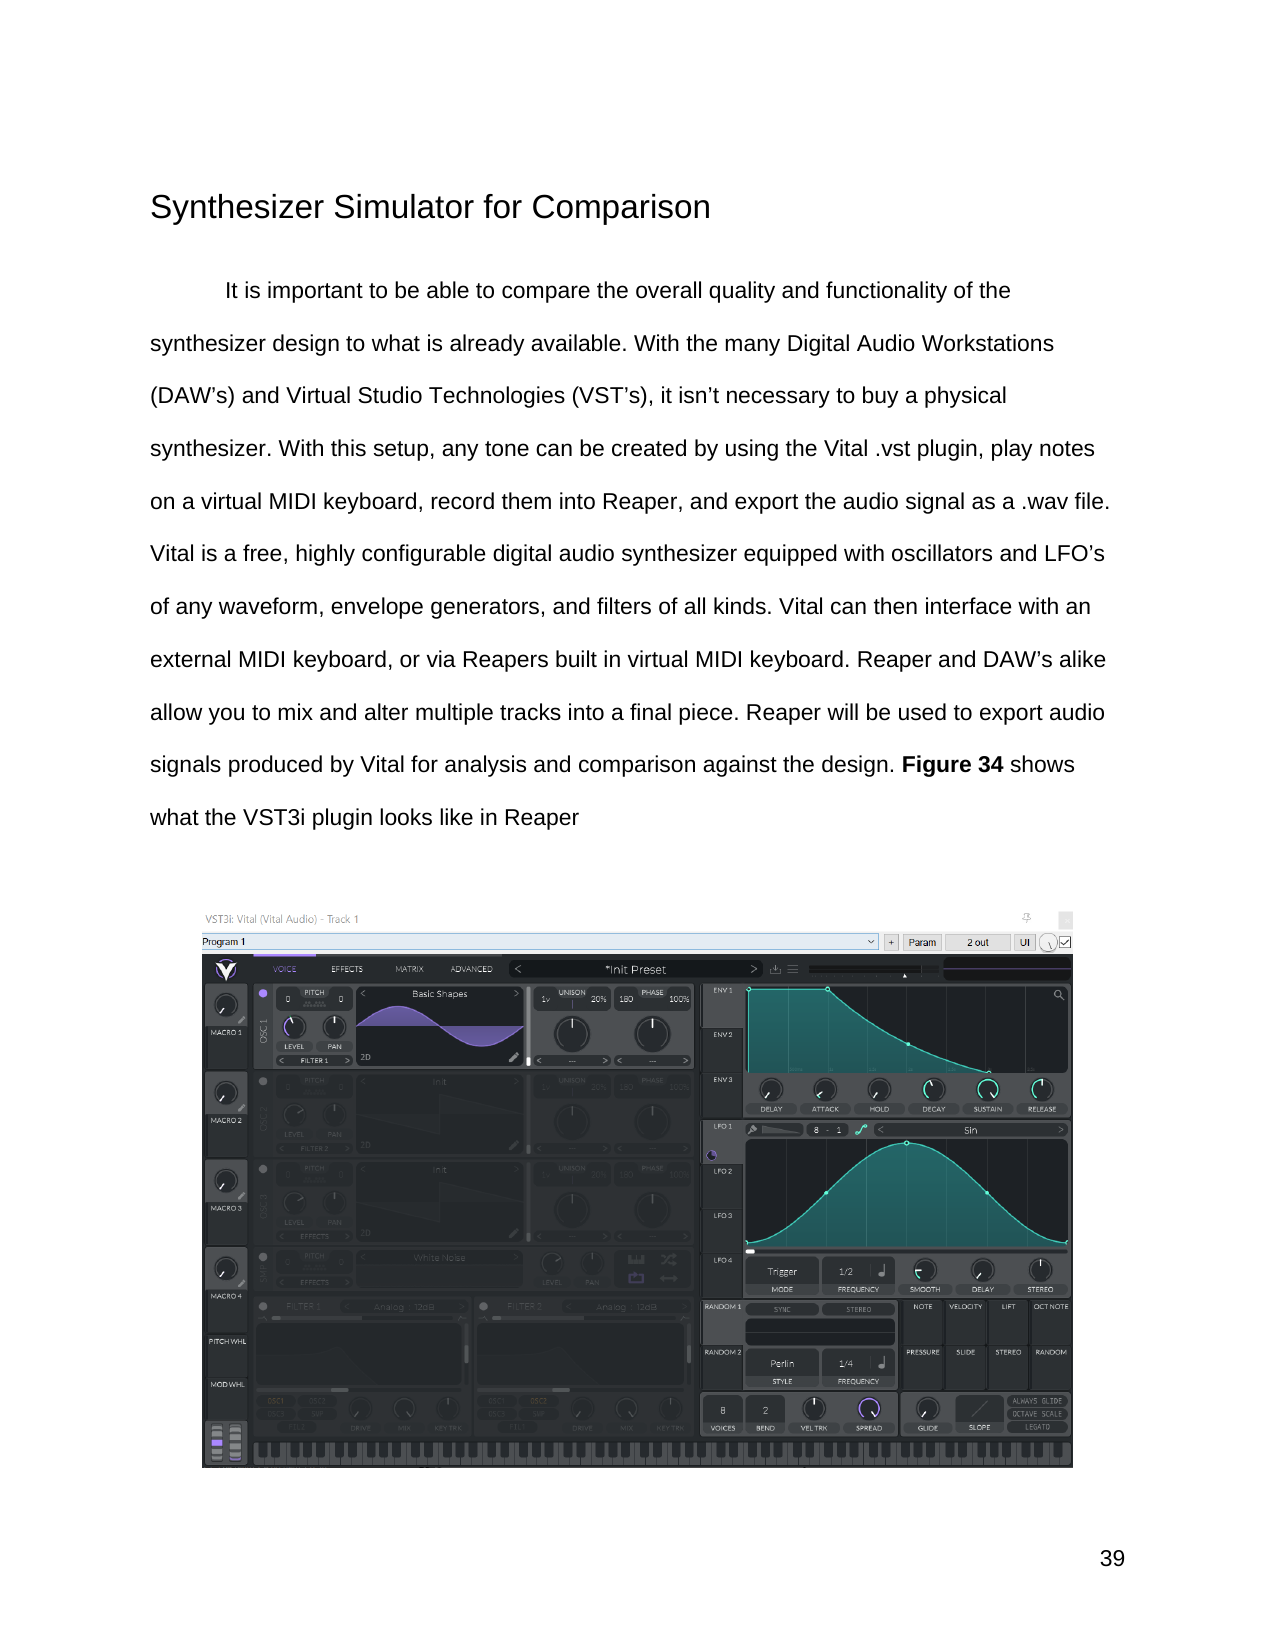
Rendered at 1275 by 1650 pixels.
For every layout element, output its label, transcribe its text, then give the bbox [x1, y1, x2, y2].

picture [202, 909, 1073, 1468]
text It is important to be able to compare the overall quality and functionality of the synthesizer design to what is already available. With the many Digital Audio Workstations (DAW’s) and Virtual Studio Technologies (VST’s), it isn’t necessary to buy a physical synthesizer. With this setup, any tone can be created by using the Vital .vst plugin, play notes on a virtual MIDI keyboard, record them into Reaper, and export the audio signal as a .wav file. Vital is a free, highly configurable digital audio synthesizer equipped with oscillators and LFO’s of any waveform, envelope generators, and filters of all kinds. Vital can then interface with an external MIDI keyboard, or via Reapers built in virtual MIDI keyboard. Reaper and DAW’s alike allow you to mix and alter multiple tracks into a final piece. Reaper will be used to export audio signals produced by Vital for analysis and comparison against the design. Figure 34 shows what the VST3i plugin looks like in Reaper [150, 277, 1125, 830]
subtitle Synthesizer Simulator for Comparison [150, 187, 1125, 226]
